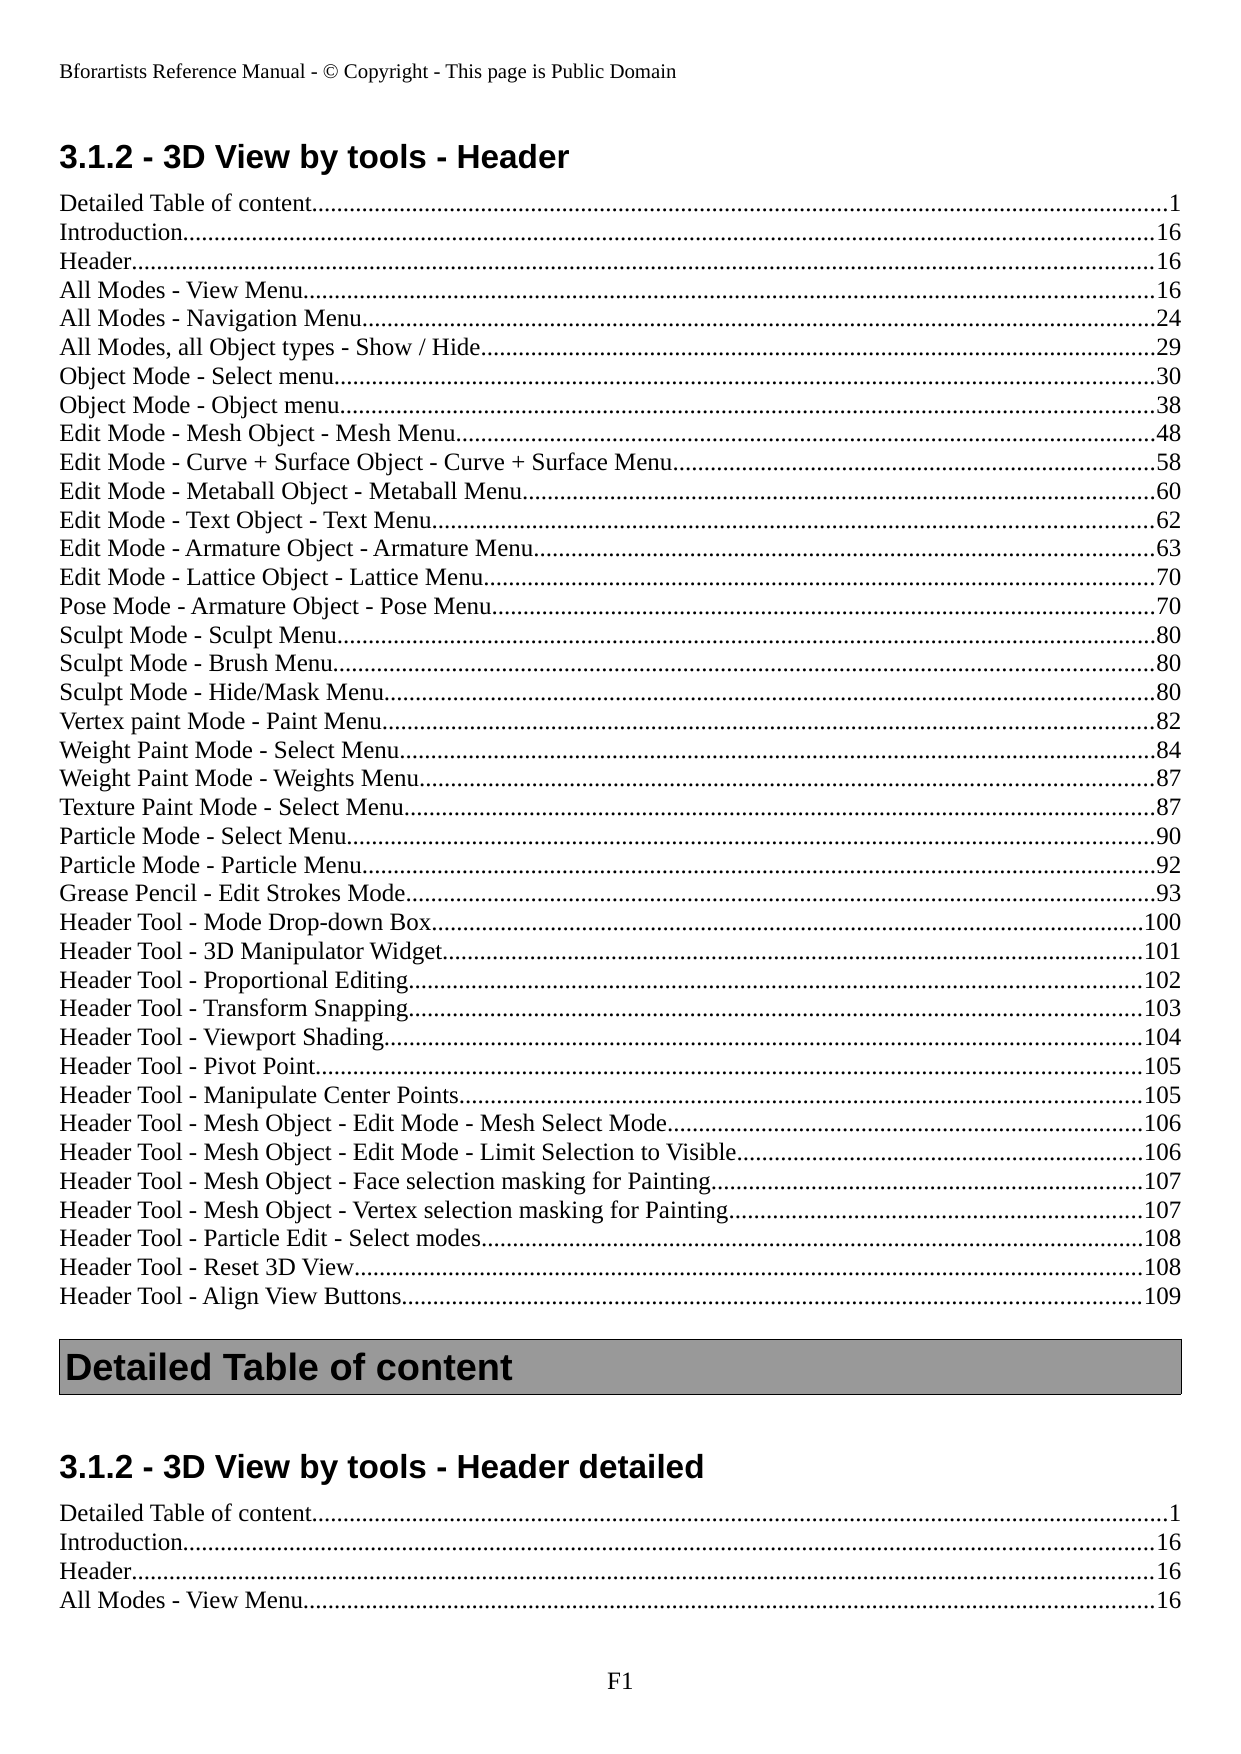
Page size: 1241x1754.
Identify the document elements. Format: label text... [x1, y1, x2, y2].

text Sculpt Mode - Hide/Mask Menu 80 [59, 677, 1181, 706]
text Header Tool - Particle Edit - Select modes 108 [59, 1223, 1181, 1252]
text Header Tool - 3D Manipulator Widget 101 [59, 936, 1181, 965]
text Header Tool - Mesh Object - Edit Mode - Limit Selection to Visible 106 [59, 1137, 1181, 1166]
text Header Tool - Align View Buttons 109 [59, 1281, 1181, 1310]
text Object Mode - Select menu 30 [59, 361, 1181, 390]
text Edit Mode - Mesh Object - Mesh Menu 48 [59, 418, 1181, 447]
text Vertex paint Mode - Paint Menu 82 [59, 706, 1181, 735]
text Sculpt Mode - Sculpt Menu 80 [59, 620, 1181, 648]
text Sculpt Mode - Brush Menu 80 [59, 648, 1181, 677]
text Header 16 [59, 246, 1181, 275]
text Introduction 16 [59, 1527, 1181, 1556]
text Edit Mode - Curve + Surface Object - Curve + Surface Menu 58 [59, 447, 1181, 476]
text Pose Mode - Armature Object - Pose Menu 70 [59, 591, 1181, 620]
text Header Tool - Mesh Object - Edit Mode - Mesh Select Mode 106 [59, 1108, 1181, 1137]
subtitle 3.1.2 - 3D View by tools - Header [59, 138, 1181, 176]
text Grease Pencil - Edit Strokes Mode 93 [59, 878, 1181, 907]
text Edit Mode - Text Object - Text Menu 62 [59, 505, 1181, 533]
text Weight Paint Mode - Select Menu 84 [59, 735, 1181, 763]
table_header Detailed Table of content [60, 1340, 1181, 1394]
text Detailed Table of content 1 [59, 1498, 1181, 1527]
text Particle Mode - Particle Menu 92 [59, 850, 1181, 878]
text Edit Mode - Metaball Object - Metaball Menu 60 [59, 476, 1181, 505]
text Header Tool - Mesh Object - Face selection masking for Painting 107 [59, 1166, 1181, 1195]
text Header Tool - Mode Drop-down Box 100 [59, 907, 1181, 936]
text Texture Paint Mode - Select Menu 87 [59, 792, 1181, 821]
text Edit Mode - Lattice Object - Lattice Menu 70 [59, 562, 1181, 591]
text Header Tool - Pivot Point 105 [59, 1051, 1181, 1080]
text Header Tool - Viewport Shading 104 [59, 1022, 1181, 1051]
text Weight Paint Mode - Weights Menu 87 [59, 763, 1181, 792]
text Header Tool - Proportional Editing 102 [59, 965, 1181, 993]
text All Modes, all Object types - Show / Hide 29 [59, 332, 1181, 361]
text All Modes - View Menu 16 [59, 1585, 1181, 1613]
text Object Mode - Object menu 38 [59, 390, 1181, 418]
text All Modes - Navigation Menu 24 [59, 303, 1181, 332]
text All Modes - View Menu 16 [59, 275, 1181, 303]
text Header Tool - Manipulate Center Points 105 [59, 1080, 1181, 1108]
subtitle 3.1.2 - 3D View by tools - Header detailed [59, 1448, 1181, 1486]
text Introduction 16 [59, 217, 1181, 246]
text Detailed Table of content 1 [59, 188, 1181, 217]
text Header Tool - Reset 3D View 108 [59, 1252, 1181, 1281]
text Edit Mode - Armature Object - Armature Menu 63 [59, 533, 1181, 562]
text Header Tool - Transform Snapping 103 [59, 993, 1181, 1022]
text Header 16 [59, 1556, 1181, 1585]
text Header Tool - Mesh Object - Vertex selection masking for Painting 107 [59, 1195, 1181, 1223]
text Particle Mode - Select Menu 90 [59, 821, 1181, 850]
